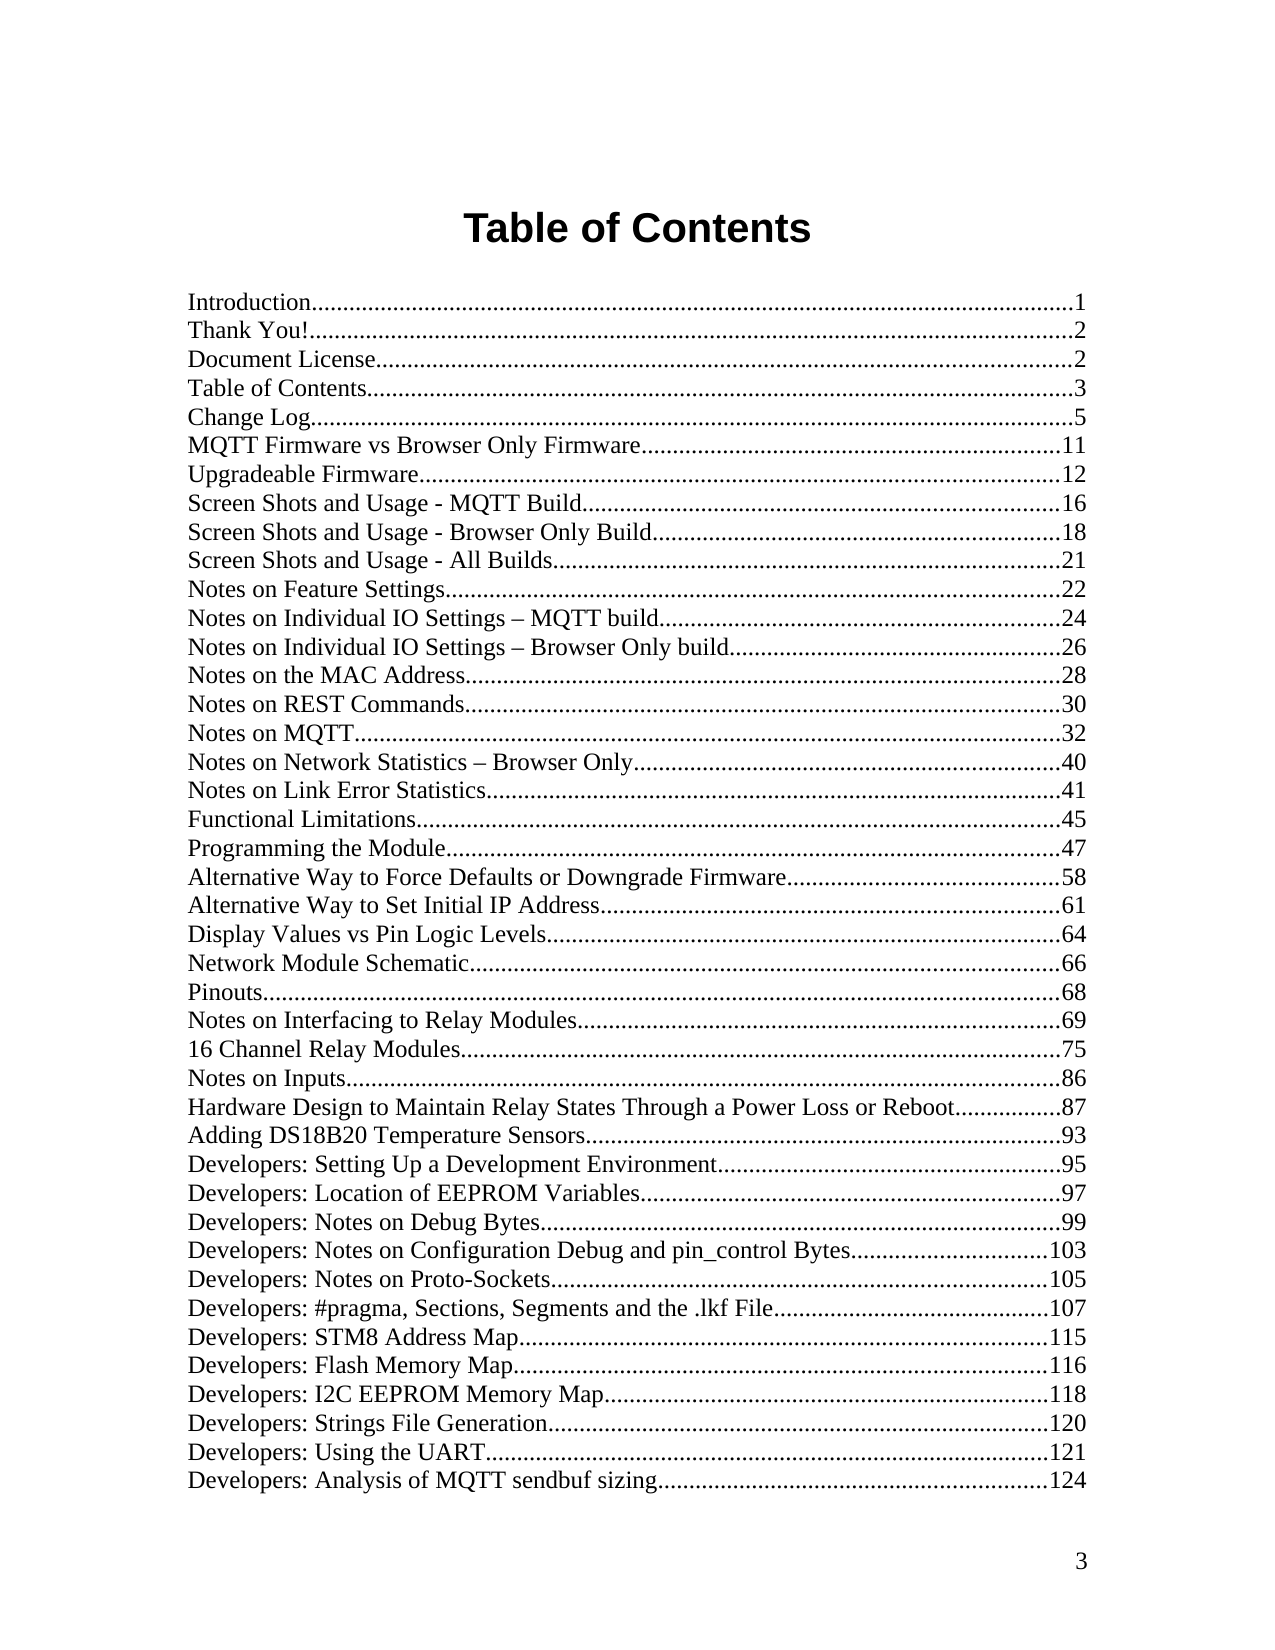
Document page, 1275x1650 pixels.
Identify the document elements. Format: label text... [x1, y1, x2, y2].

text Document License 2 [187, 344, 1087, 373]
text Developers: Notes on Proto-Sockets 105 [187, 1264, 1087, 1293]
text Display Values vs Pin Logic Levels 64 [187, 919, 1087, 948]
text Notes on Interfacing to Relay Modules 69 [187, 1005, 1087, 1034]
text Screen Shots and Usage - All Builds 21 [187, 545, 1087, 574]
text MQTT Firmware vs Browser Only Firmware 11 [187, 430, 1087, 459]
text Alternative Way to Set Initial IP Address 61 [187, 890, 1087, 919]
text Table of Contents 3 [187, 373, 1087, 402]
text Notes on the MAC Address 28 [187, 660, 1087, 689]
text Notes on MQTT 32 [187, 718, 1087, 747]
text Developers: Notes on Debug Bytes 99 [187, 1207, 1087, 1235]
text Developers: Notes on Configuration Debug and pin_control Bytes 103 [187, 1235, 1087, 1264]
text Developers: STM8 Address Map 115 [187, 1322, 1087, 1350]
text Developers: Location of EEPROM Variables 97 [187, 1178, 1087, 1207]
text Screen Shots and Usage - MQTT Build 16 [187, 488, 1087, 517]
text Alternative Way to Force Defaults or Downgrade Firmware 58 [187, 862, 1087, 890]
text Notes on Feature Settings 22 [187, 574, 1087, 603]
text Developers: Setting Up a Development Environment 95 [187, 1149, 1087, 1178]
text Notes on Individual IO Settings – MQTT build 24 [187, 603, 1087, 632]
text Programming the Module 47 [187, 833, 1087, 862]
text Notes on Inputs 86 [187, 1063, 1087, 1092]
text Developers: I2C EEPROM Memory Map 118 [187, 1379, 1087, 1408]
text Developers: #pragma, Sections, Segments and the .lkf File 107 [187, 1293, 1087, 1322]
text Notes on Individual IO Settings – Browser Only build 26 [187, 632, 1087, 660]
text Thank You! 2 [187, 315, 1087, 344]
text Developers: Using the UART 121 [187, 1437, 1087, 1465]
text Screen Shots and Usage - Browser Only Build 18 [187, 517, 1087, 545]
text Pinouts 68 [187, 977, 1087, 1005]
text Introduction 1 [187, 287, 1087, 315]
text Developers: Analysis of MQTT sendbuf sizing 124 [187, 1465, 1087, 1494]
text Notes on REST Commands 30 [187, 689, 1087, 718]
text Developers: Flash Memory Map 116 [187, 1350, 1087, 1379]
text Functional Limitations 45 [187, 804, 1087, 833]
text Notes on Network Statistics – Browser Only 40 [187, 747, 1087, 775]
text 16 Channel Relay Modules 75 [187, 1034, 1087, 1063]
text Network Module Schematic 66 [187, 948, 1087, 977]
text Adding DS18B20 Temperature Sensors 93 [187, 1120, 1087, 1149]
text Change Log 5 [187, 402, 1087, 430]
text Notes on Link Error Statistics 41 [187, 775, 1087, 804]
subtitle Table of Contents [187, 204, 1087, 252]
text Upgradeable Firmware 12 [187, 459, 1087, 488]
text Hardware Design to Maintain Relay States Through a Power Loss or Reboot 87 [187, 1092, 1087, 1120]
text Developers: Strings File Generation 120 [187, 1408, 1087, 1437]
